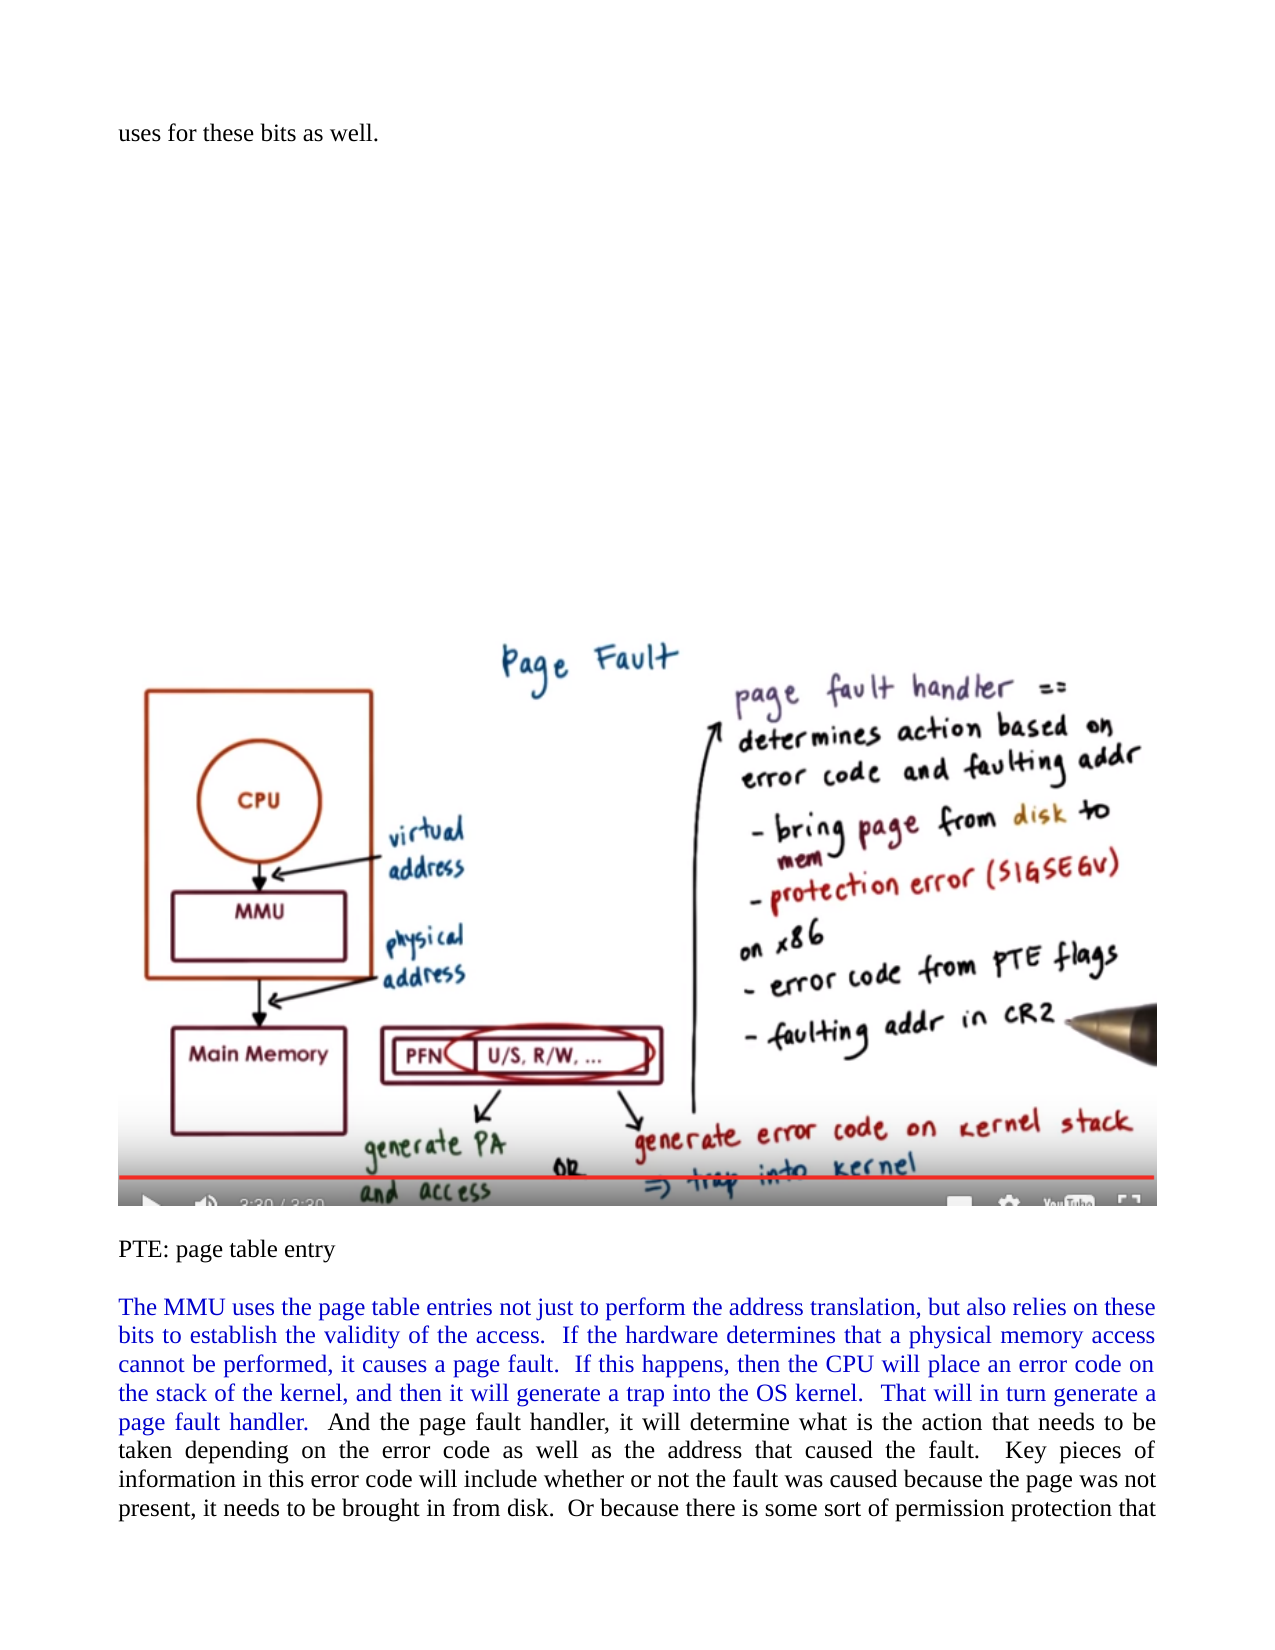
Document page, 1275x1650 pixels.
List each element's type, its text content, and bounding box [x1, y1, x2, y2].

picture [118, 635, 1157, 1206]
text uses for these bits as well. [118, 118, 1157, 147]
text PTE: page table entry [118, 1234, 1157, 1263]
text The MMU uses the page table entries not just to perform the address translation, but also relies on these bits to establish the validity of the access. If the hardware determines that a physical memory access cannot be performed, it causes a page fault. If this happens, then the CPU will place an error code on the stack of the kernel, and then it will generate a trap into the OS kernel. That will in turn generate a page fault handler. And the page fault handler, it will determine what is the action that needs to be taken depending on the error code as well as the address that caused the fault. Key pieces of information in this error code will include whether or not the fault was caused because the page was not present, it needs to be brought in from disk. Or because there is some sort of permission protection that [118, 1292, 1157, 1522]
